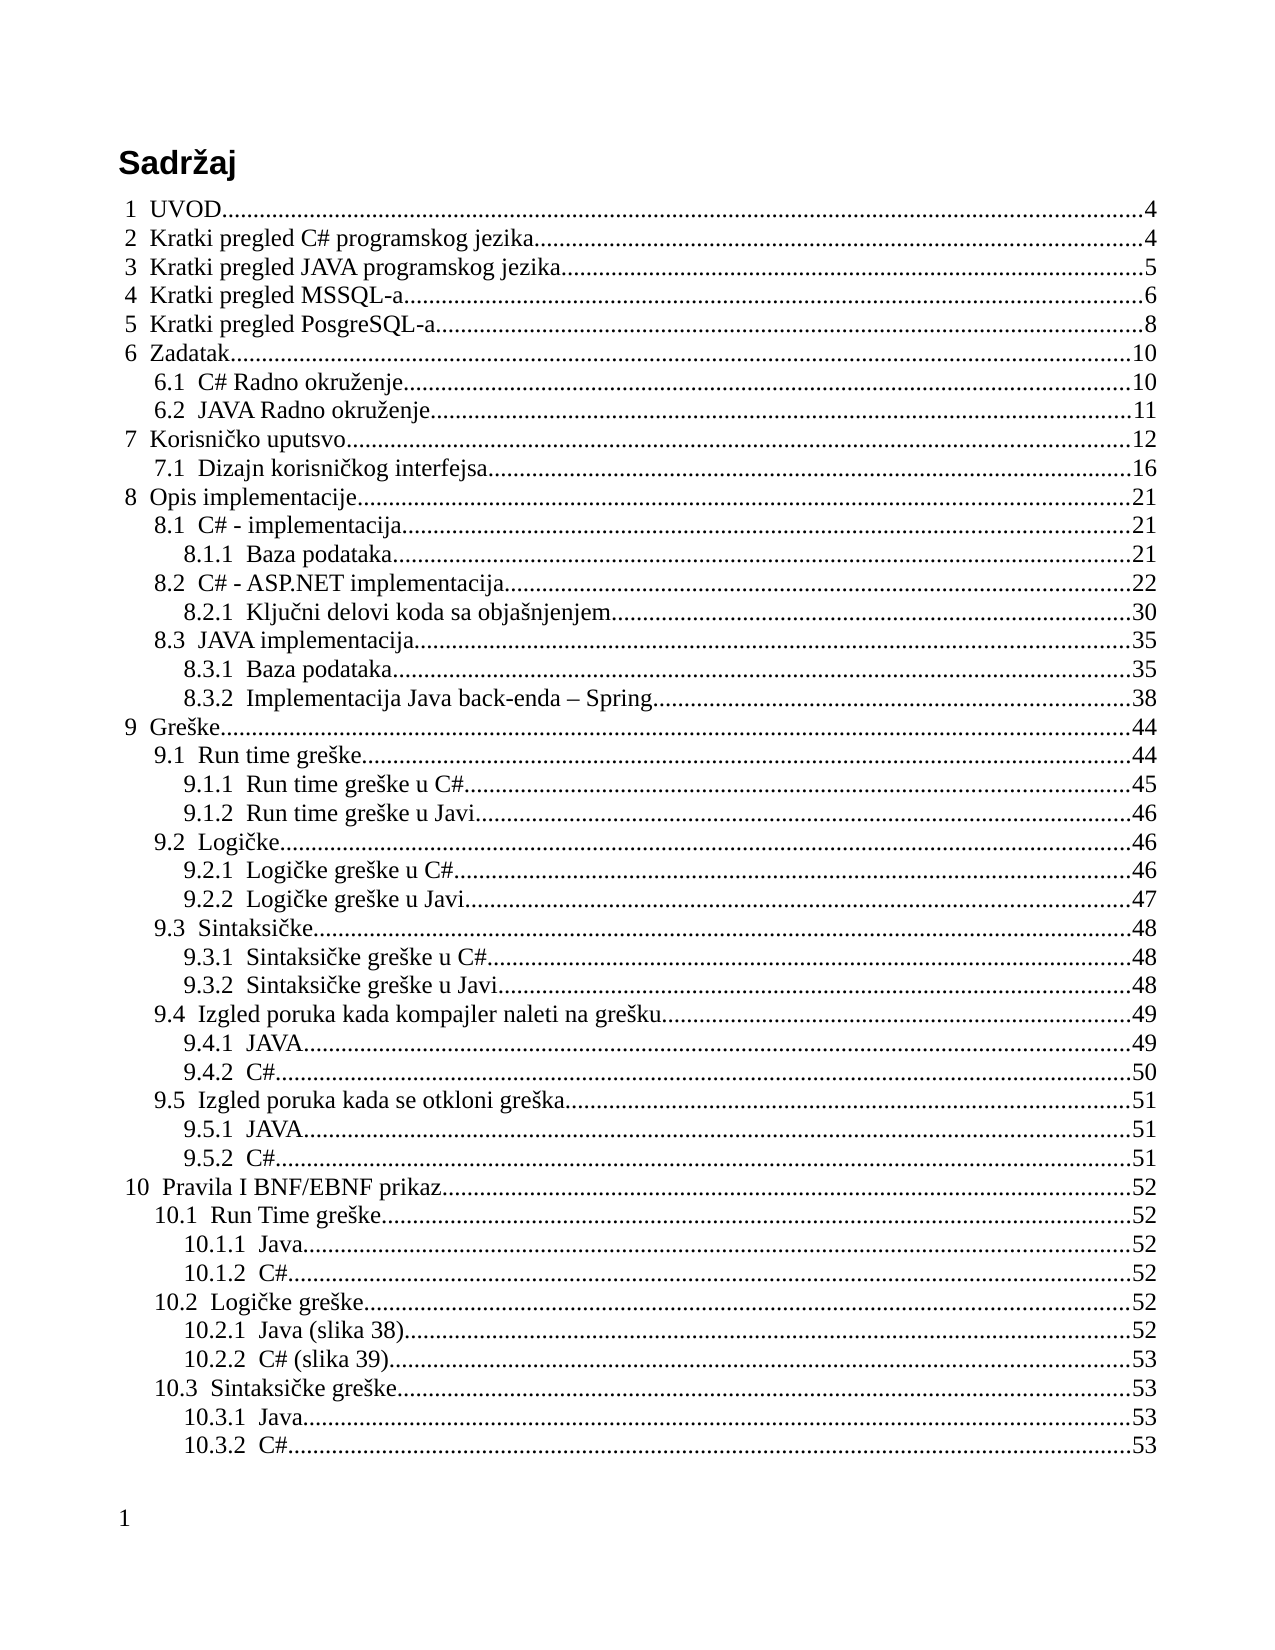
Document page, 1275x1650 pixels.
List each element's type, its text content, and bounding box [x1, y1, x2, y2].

text 6.2 JAVA Radno okruženje 11 [148, 395, 1157, 424]
text 9.5.2 C# 51 [177, 1143, 1157, 1172]
text 9.3.1 Sintaksičke greške u C# 48 [177, 942, 1157, 970]
text 8.3.2 Implementacija Java back-enda – Spring 38 [177, 683, 1157, 712]
text 1 UVOD 4 [118, 194, 1157, 223]
text 2 Kratki pregled C# programskog jezika 4 [118, 223, 1157, 252]
text 9.2 Logičke 46 [148, 827, 1157, 855]
text 9.5.1 JAVA 51 [177, 1114, 1157, 1143]
text 8 Opis implementacije 21 [118, 482, 1157, 510]
text 10.1.1 Java 52 [177, 1229, 1157, 1258]
text 9.4 Izgled poruka kada kompajler naleti na grešku 49 [148, 999, 1157, 1028]
text 9.1.1 Run time greške u C# 45 [177, 769, 1157, 798]
text 9.4.2 C# 50 [177, 1057, 1157, 1085]
text 10.2.2 C# (slika 39) 53 [177, 1344, 1157, 1373]
text 10.3.2 C# 53 [177, 1430, 1157, 1459]
text 9.3 Sintaksičke 48 [148, 913, 1157, 942]
text 6 Zadatak 10 [118, 338, 1157, 367]
text 8.2.1 Ključni delovi koda sa objašnjenjem 30 [177, 597, 1157, 625]
text 9.3.2 Sintaksičke greške u Javi 48 [177, 970, 1157, 999]
text 4 Kratki pregled MSSQL-a 6 [118, 280, 1157, 309]
text 9.4.1 JAVA 49 [177, 1028, 1157, 1057]
text 8.3.1 Baza podataka 35 [177, 654, 1157, 683]
text 8.2 C# - ASP.NET implementacija 22 [148, 568, 1157, 597]
text 9.2.1 Logičke greške u C# 46 [177, 855, 1157, 884]
text 5 Kratki pregled PosgreSQL-a 8 [118, 309, 1157, 338]
text 7 Korisničko uputsvo 12 [118, 424, 1157, 453]
text 9.1.2 Run time greške u Javi 46 [177, 798, 1157, 827]
text 10 Pravila I BNF/EBNF prikaz 52 [118, 1172, 1157, 1200]
text 10.3 Sintaksičke greške 53 [148, 1373, 1157, 1402]
text 6.1 C# Radno okruženje 10 [148, 367, 1157, 395]
text 9.2.2 Logičke greške u Javi 47 [177, 884, 1157, 913]
text 9.1 Run time greške 44 [148, 740, 1157, 769]
text 10.1 Run Time greške 52 [148, 1200, 1157, 1229]
subtitle Sadržaj [118, 143, 1157, 182]
text 3 Kratki pregled JAVA programskog jezika 5 [118, 252, 1157, 280]
text 8.3 JAVA implementacija 35 [148, 625, 1157, 654]
text 8.1 C# - implementacija 21 [148, 510, 1157, 539]
text 10.3.1 Java 53 [177, 1402, 1157, 1430]
text 10.2 Logičke greške 52 [148, 1287, 1157, 1315]
text 9 Greške 44 [118, 712, 1157, 740]
text 9.5 Izgled poruka kada se otkloni greška 51 [148, 1085, 1157, 1114]
text 10.2.1 Java (slika 38) 52 [177, 1315, 1157, 1344]
text 10.1.2 C# 52 [177, 1258, 1157, 1287]
text 8.1.1 Baza podataka 21 [177, 539, 1157, 568]
text 7.1 Dizajn korisničkog interfejsa 16 [148, 453, 1157, 482]
